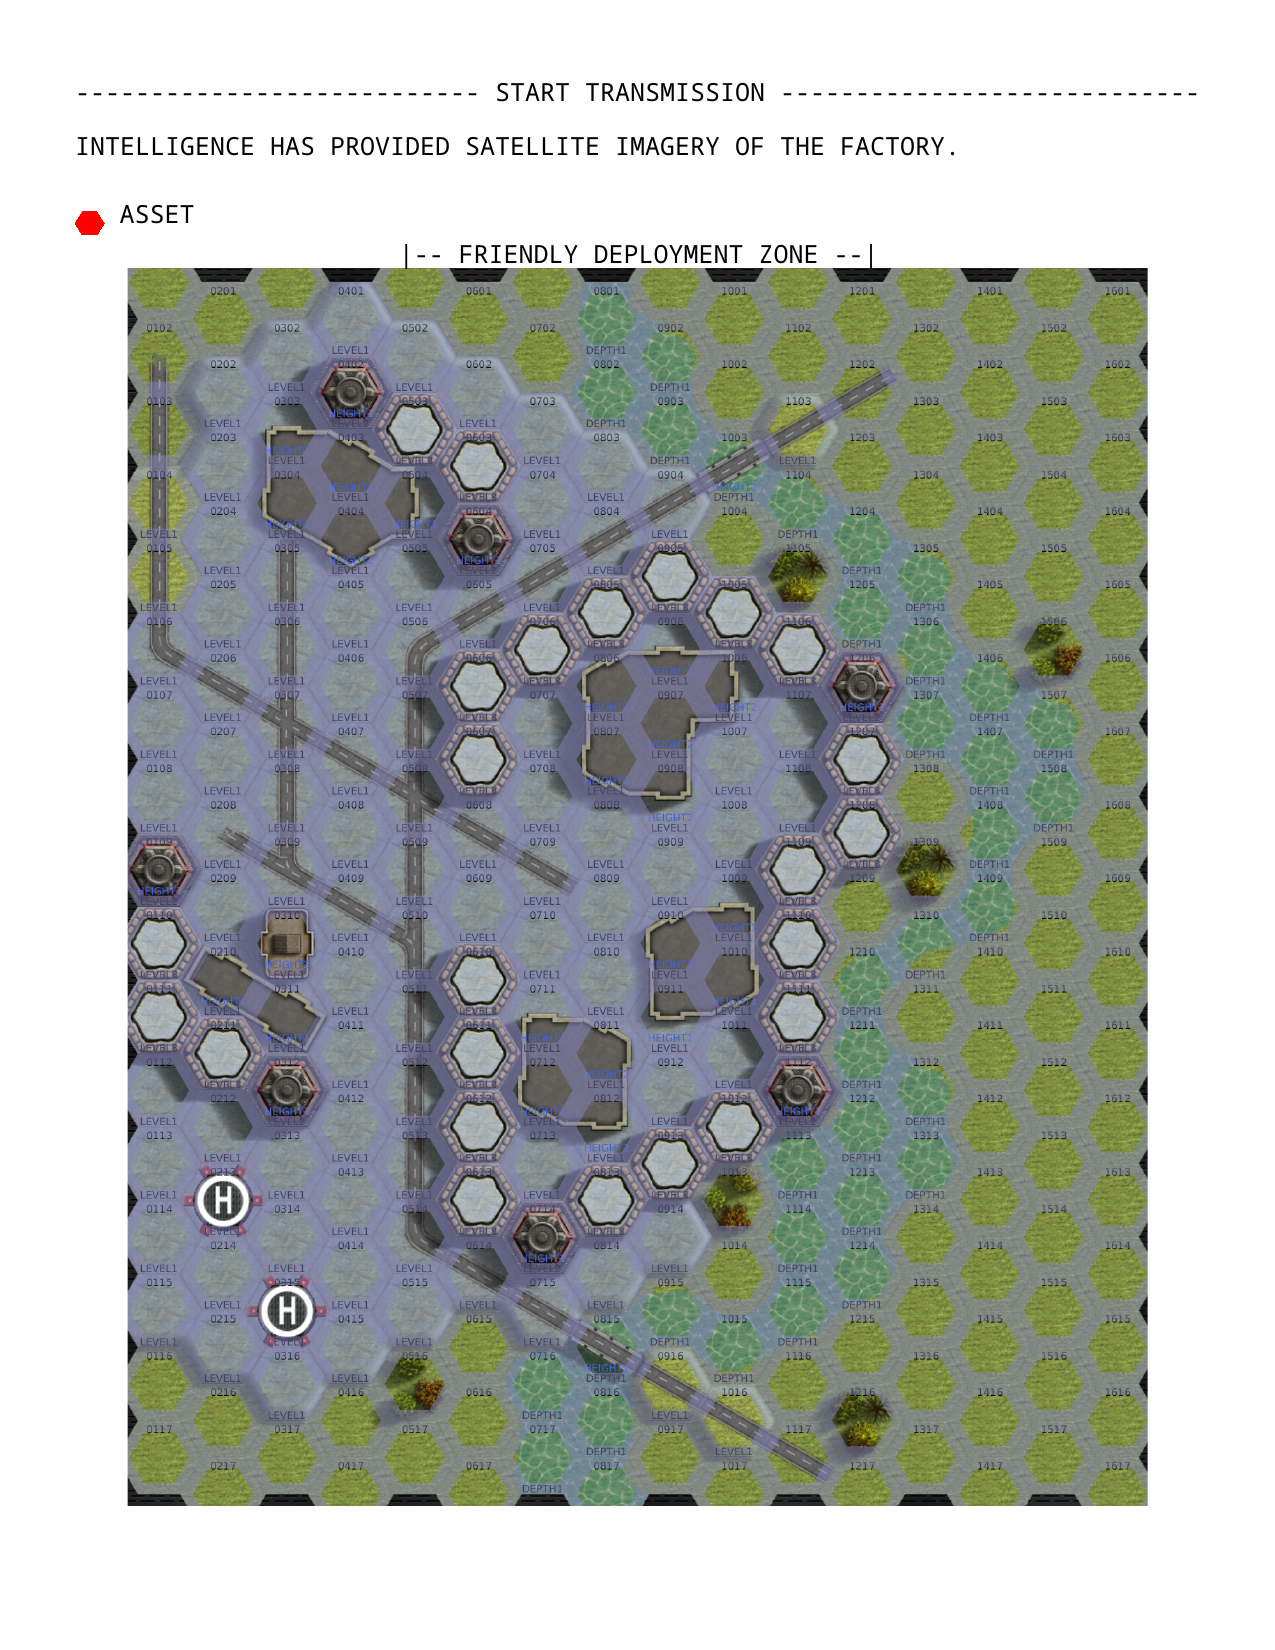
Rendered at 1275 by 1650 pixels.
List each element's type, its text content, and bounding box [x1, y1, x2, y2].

text --------------------------- START TRANSMISSION ---------------------------- [75, 75, 1200, 109]
text INTELLIGENCE HAS PROVIDED SATELLITE IMAGERY OF THE FACTORY. [75, 128, 1200, 162]
picture [127, 268, 1148, 1506]
text ASSET [75, 196, 1200, 235]
